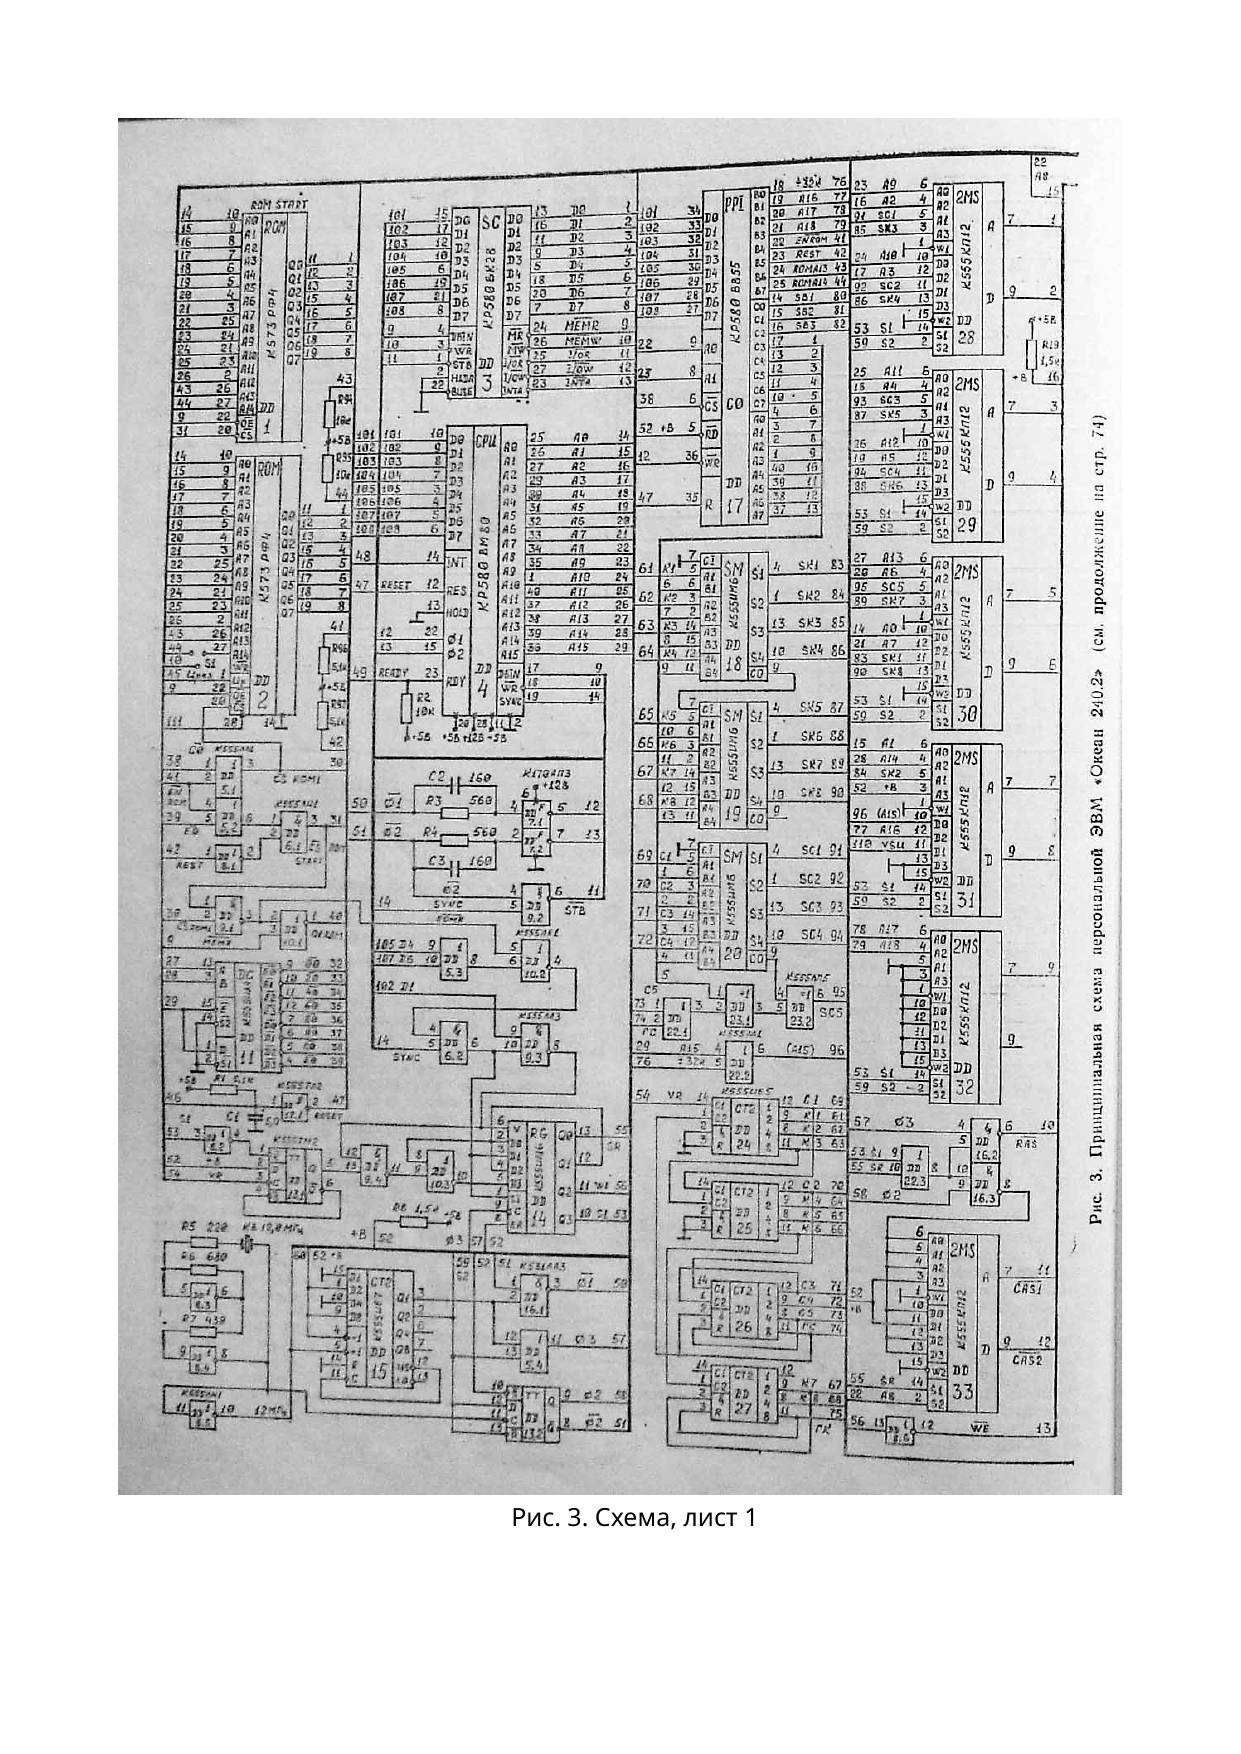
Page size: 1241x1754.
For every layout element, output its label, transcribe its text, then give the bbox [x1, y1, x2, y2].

text Рис. 3. Схема, лист 1 [118, 1495, 1122, 1534]
picture [118, 118, 1123, 1495]
